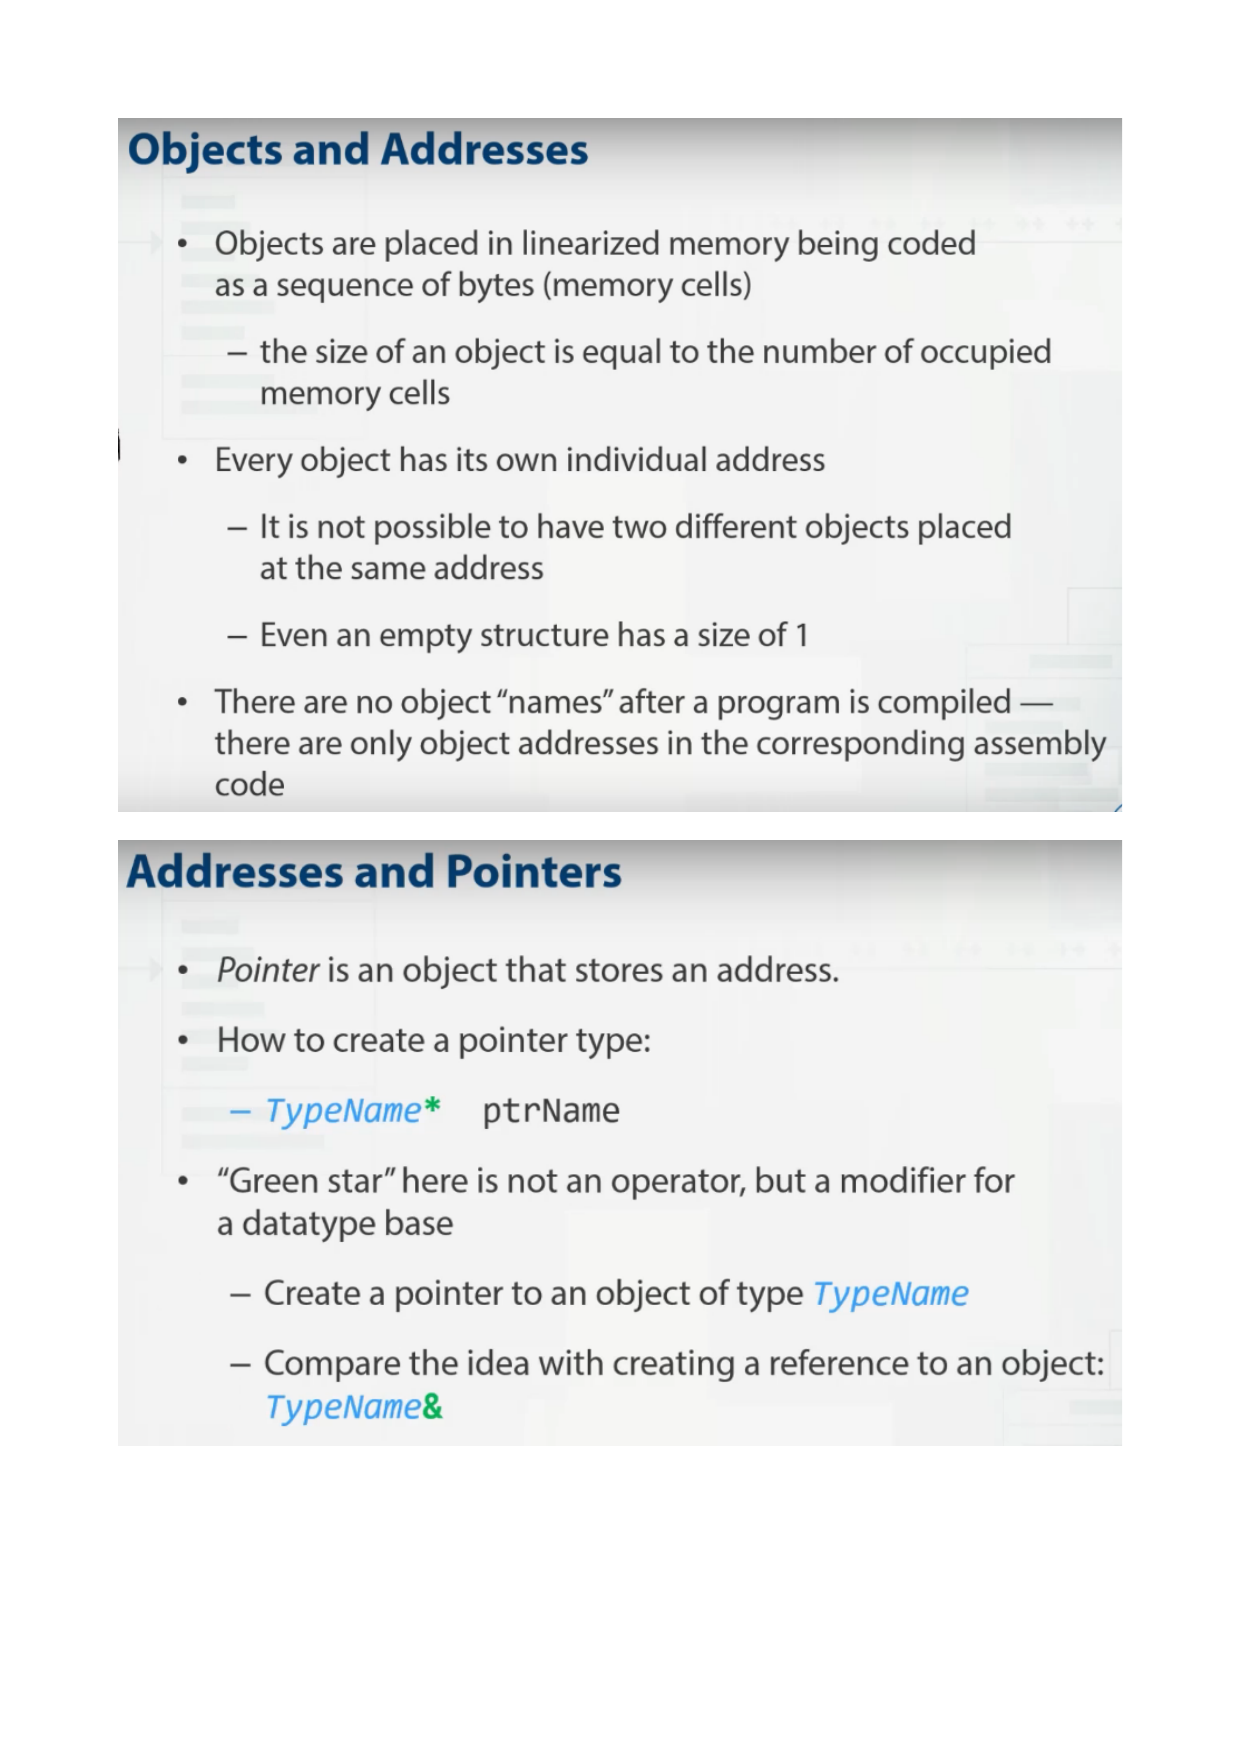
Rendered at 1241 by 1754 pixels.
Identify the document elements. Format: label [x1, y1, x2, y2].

picture [118, 840, 1123, 1446]
picture [118, 118, 1123, 812]
